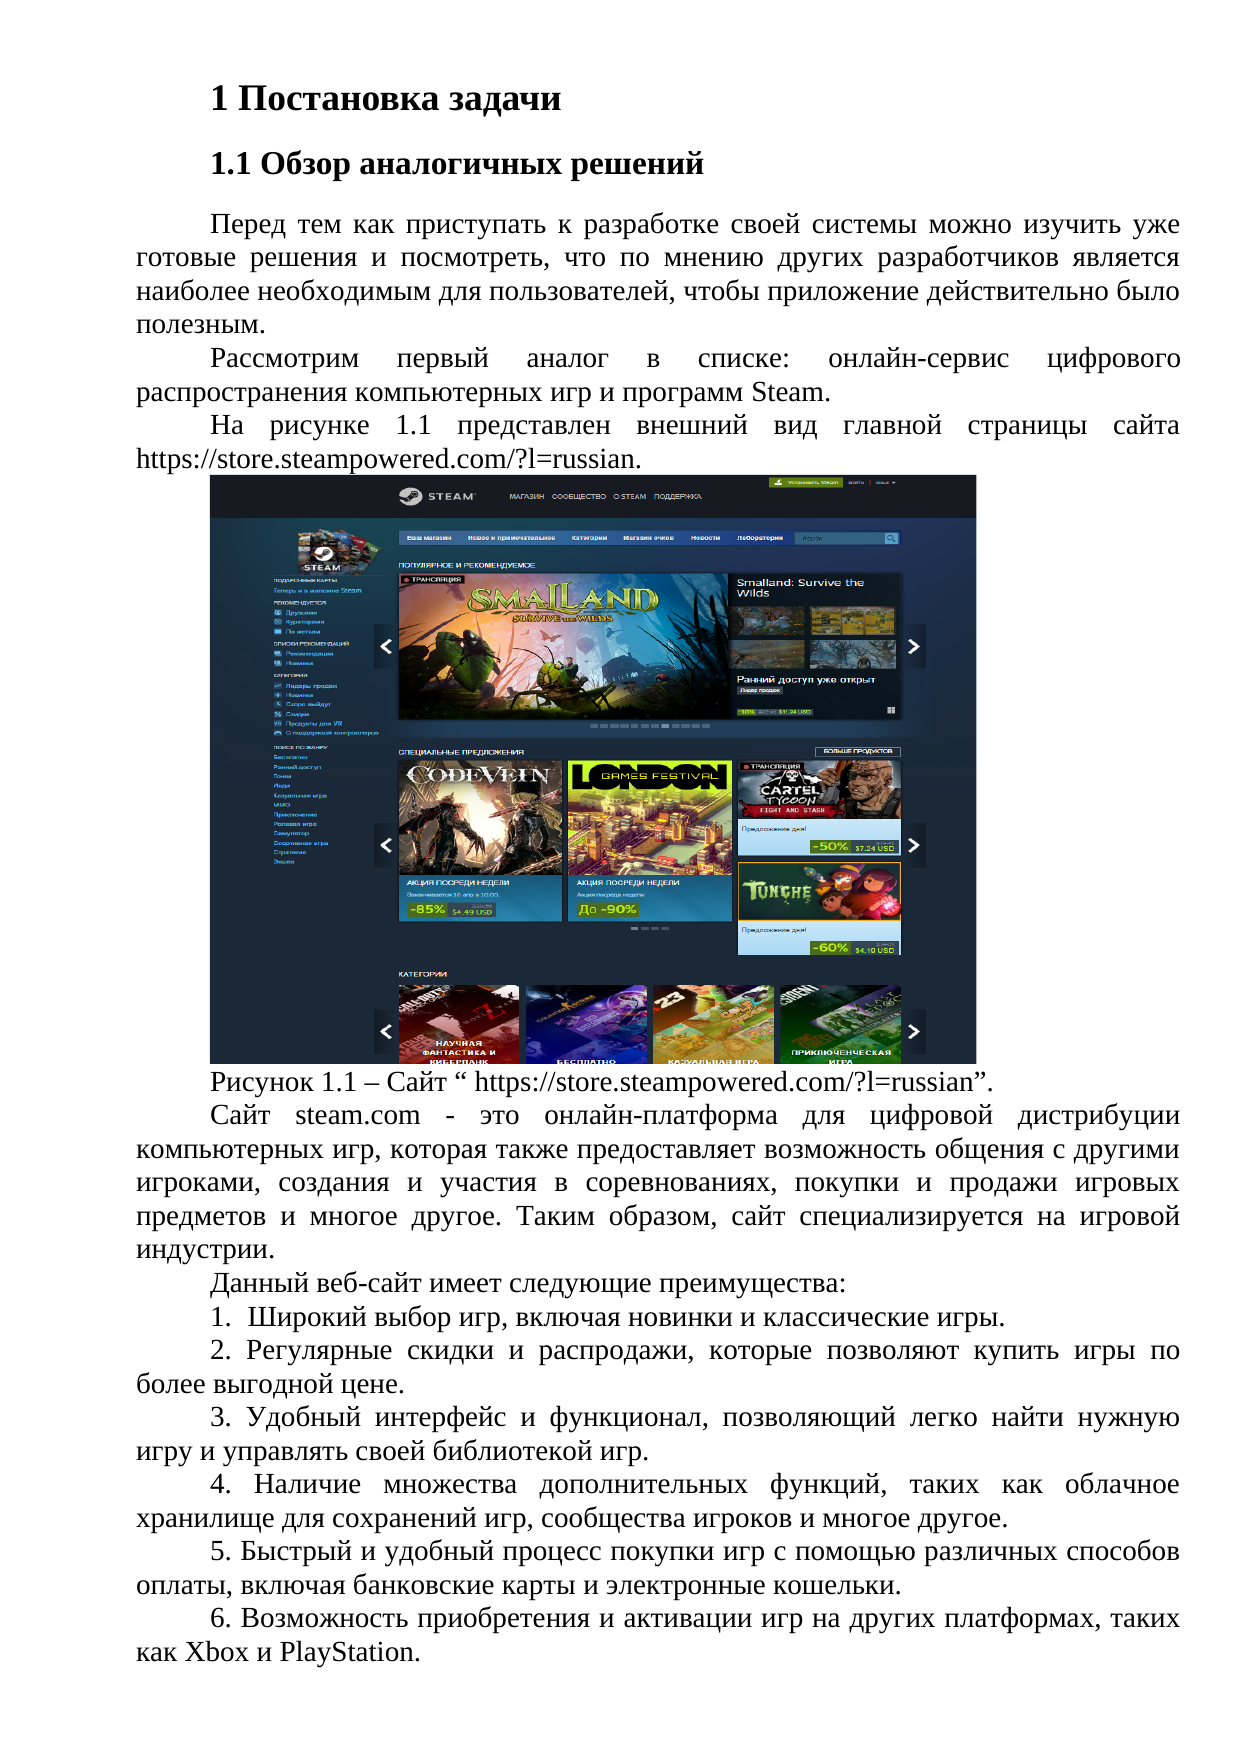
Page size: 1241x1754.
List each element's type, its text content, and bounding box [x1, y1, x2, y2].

subtitle 1.1 Обзор аналогичных решений [136, 143, 1181, 181]
text Перед тем как приступать к разработке своей системы можно изучить уже готовые решения и посмотреть, что по мнению других разработчиков является наиболее необходимым для пользователей, чтобы приложение действительно было полезным. [136, 206, 1181, 340]
text Рисунок 1.1 – Сайт “ https://store.steampowered.com/?l=russian”. [136, 1064, 1181, 1097]
text Рассмотрим первый аналог в списке: онлайн-сервис цифрового распространения компьютерных игр и программ Steam. [136, 340, 1181, 407]
text 2. Регулярные скидки и распродажи, которые позволяют купить игры по более выгодной цене. [136, 1332, 1181, 1399]
text Данный веб-сайт имеет следующие преимущества: [136, 1265, 1181, 1299]
text 5. Быстрый и удобный процесс покупки игр с помощью различных способов оплаты, включая банковские карты и электронные кошельки. [136, 1533, 1181, 1601]
subtitle 1 Постановка задачи [136, 75, 1181, 118]
text Сайт steam.com - это онлайн-платформа для цифровой дистрибуции компьютерных игр, которая также предоставляет возможность общения с другими игроками, создания и участия в соревнованиях, покупки и продажи игровых предметов и многое другое. Таким образом, сайт специализируется на игровой индустрии. [136, 1097, 1181, 1265]
list Широкий выбор игр, включая новинки и классические игры. [210, 1299, 1181, 1332]
text На рисунке 1.1 представлен внешний вид главной страницы сайта https://store.steampowered.com/?l=russian. [136, 407, 1181, 474]
text 4. Наличие множества дополнительных функций, таких как облачное хранилище для сохранений игр, сообщества игроков и многое другое. [136, 1466, 1181, 1533]
text 3. Удобный интерфейс и функционал, позволяющий легко найти нужную игру и управлять своей библиотекой игр. [136, 1399, 1181, 1466]
text 6. Возможность приобретения и активации игр на других платформах, таких как Xbox и PlayStation. [136, 1601, 1181, 1668]
